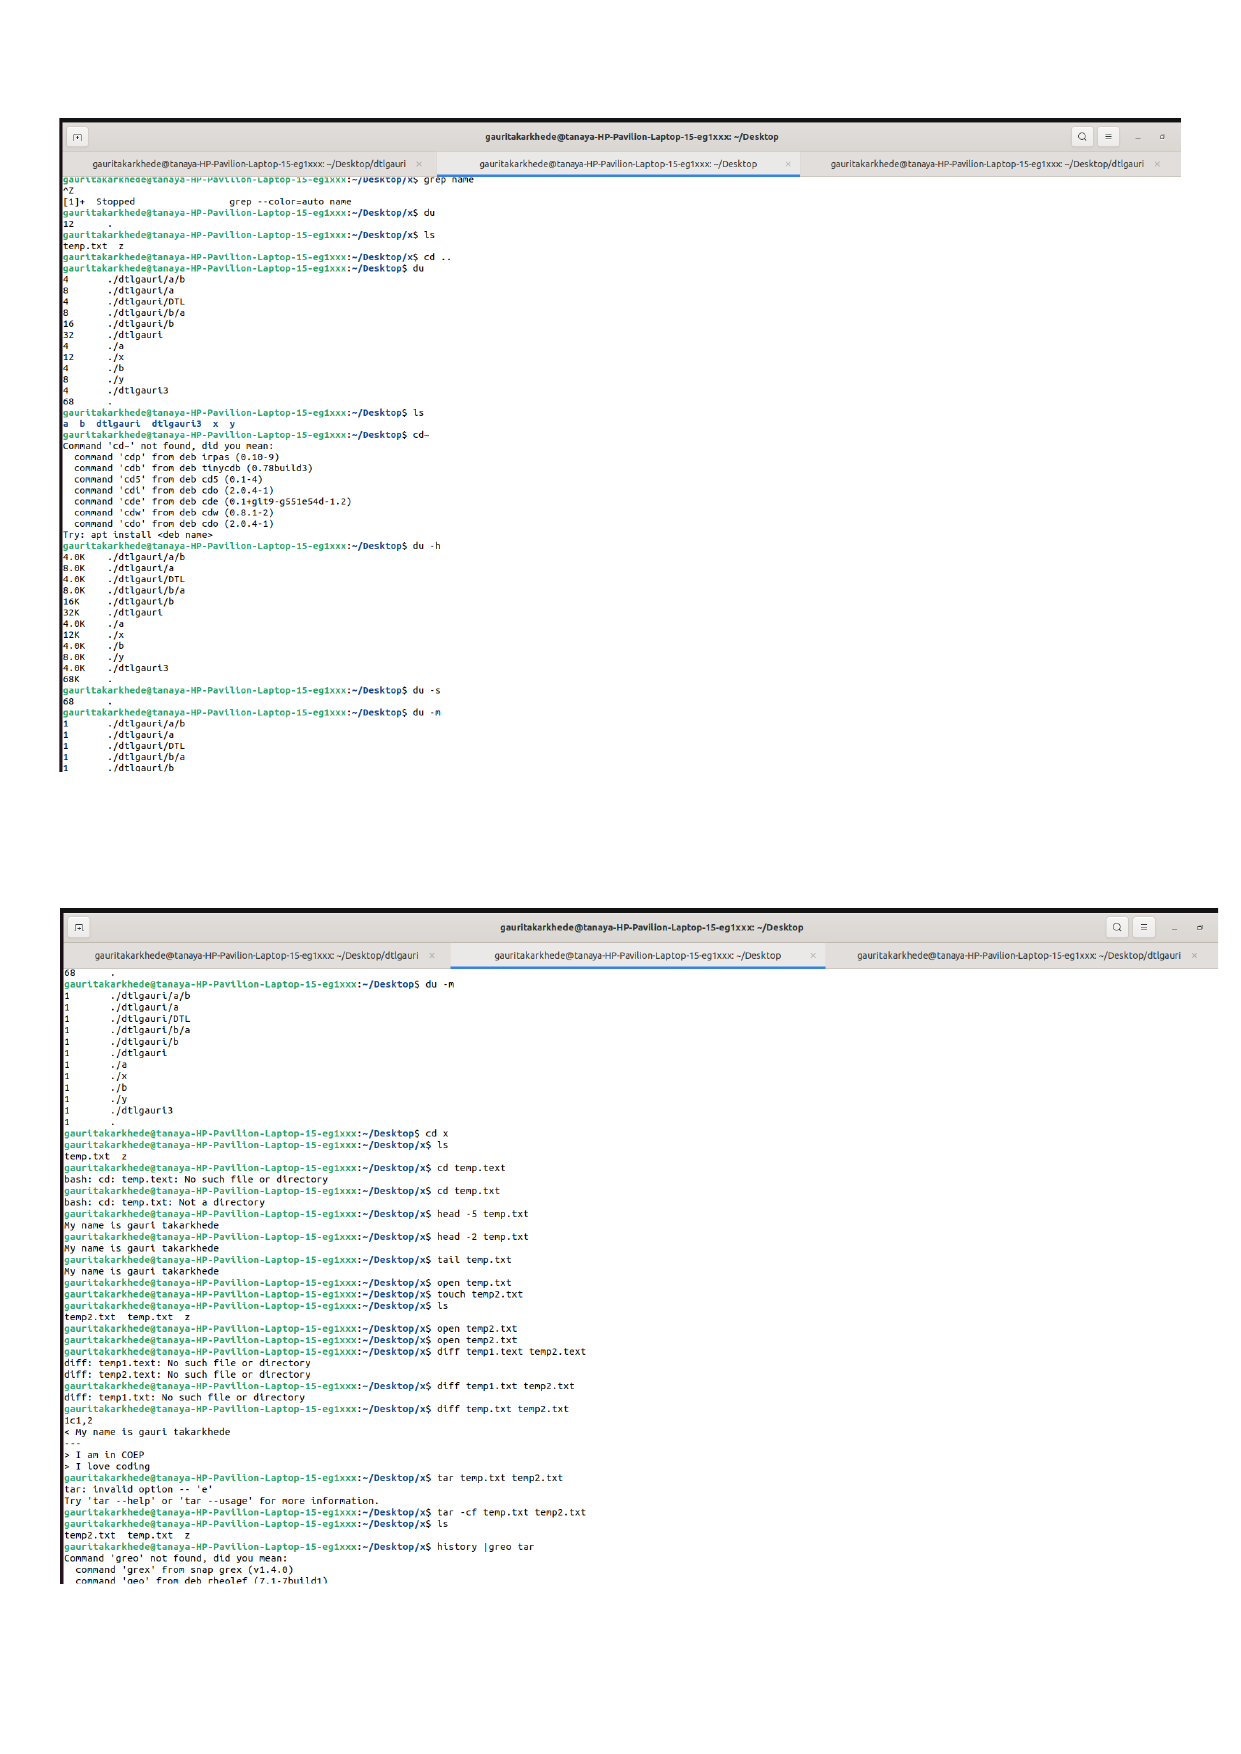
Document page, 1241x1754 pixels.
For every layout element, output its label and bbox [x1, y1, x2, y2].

picture [59, 118, 1181, 772]
picture [60, 908, 1219, 1584]
